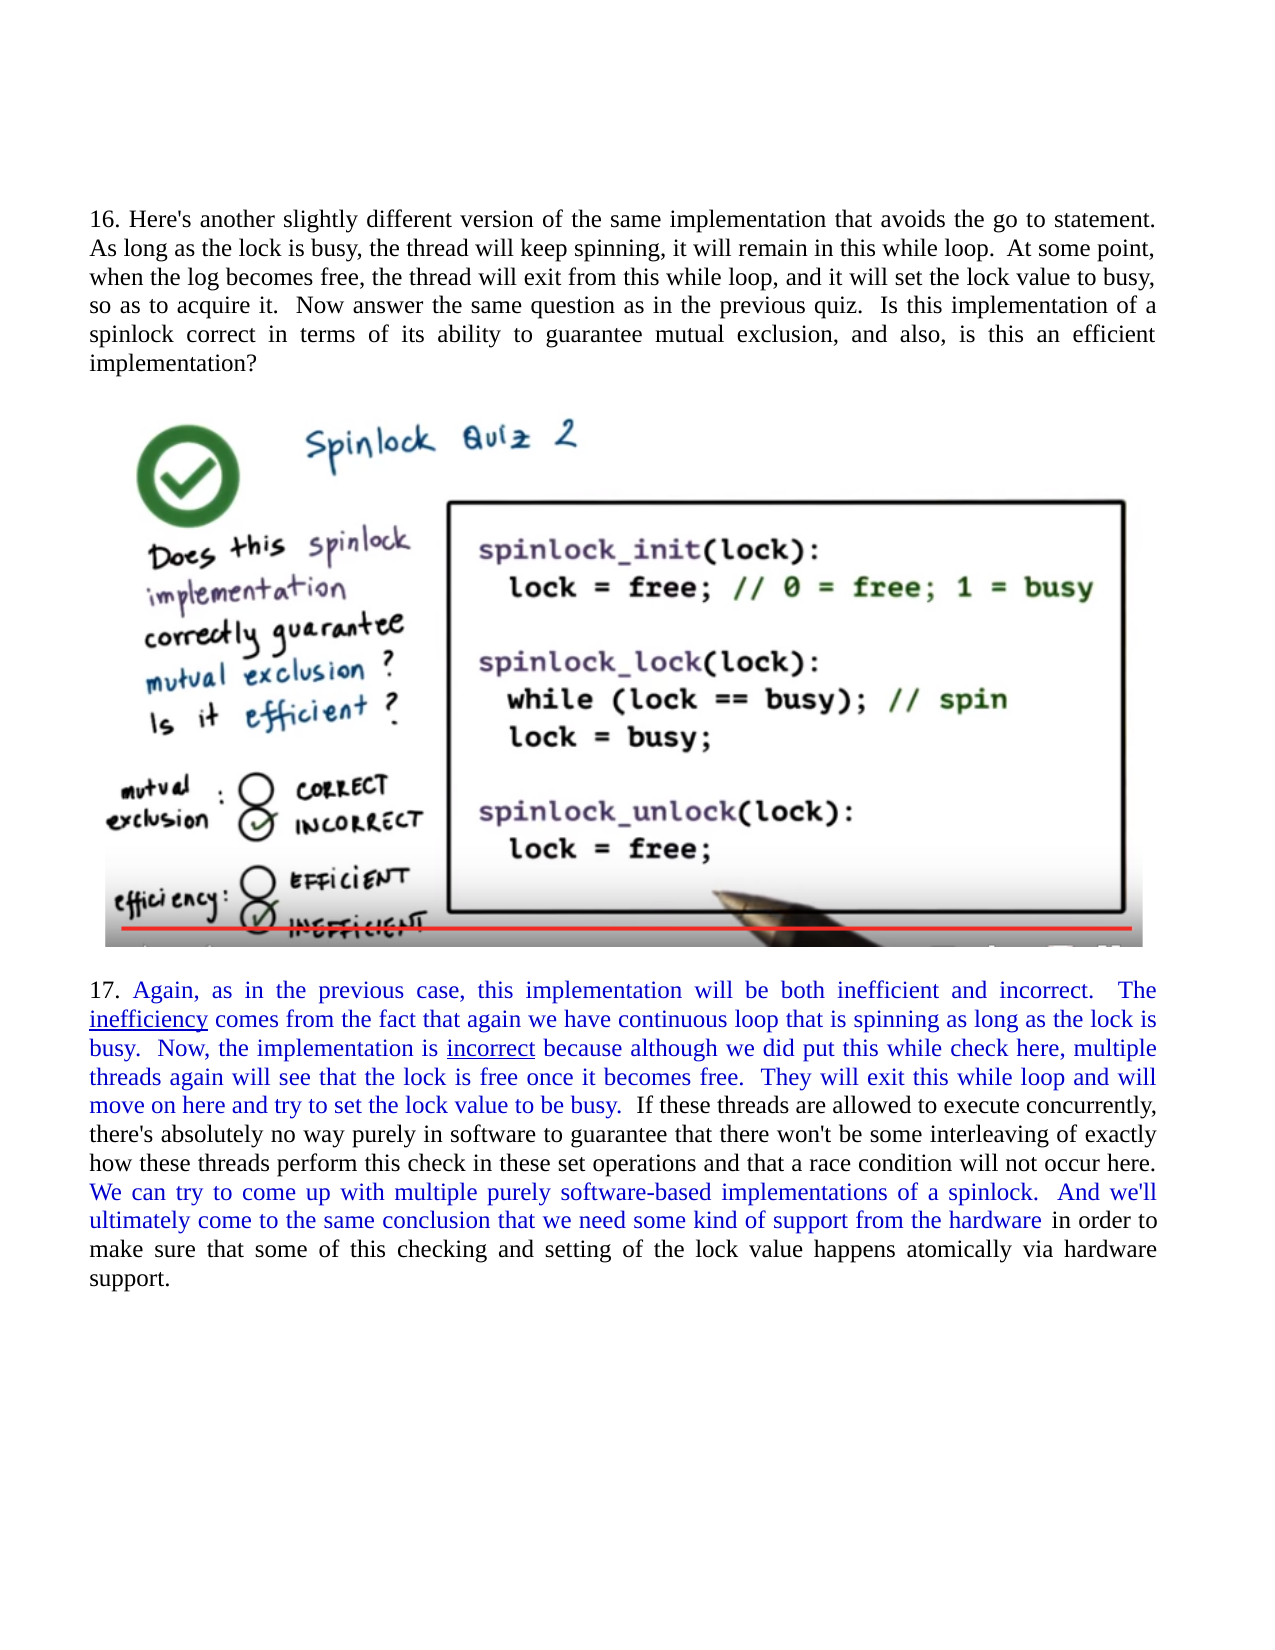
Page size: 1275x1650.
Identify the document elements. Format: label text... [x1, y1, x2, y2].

text 16. Here's another slightly different version of the same implementation that avoids the go to statement. As long as the lock is busy, the thread will keep spinning, it will remain in this while loop. At some point, when the log becomes free, the thread will exit from this while loop, and it will set the lock value to busy, so as to acquire it. Now answer the same question as in the previous quiz. Is this implementation of a spinlock correct in terms of its ability to guarantee mutual exclusion, and also, is this an efficient implementation? [89, 204, 1158, 377]
text 17. Again, as in the previous case, this implementation will be both inefficient and incorrect. The inefficiency comes from the fact that again we have continuous loop that is spinning as long as the lock is busy. Now, the implementation is incorrect because although we did put this while check here, multiple threads again will see that the lock is free once it becomes free. They will exit this while loop and will move on here and try to set the lock value to be busy. If these threads are allowed to execute concurrently, there's absolutely no way purely in software to guarantee that there won't be some interleaving of exactly how these threads perform this check in these set operations and that a race condition will not occur here. We can try to come up with multiple purely software-based implementations of a spinlock. And we'll ultimately come to the same conclusion that we need some kind of support from the hardware in order to make sure that some of this checking and setting of the lock value happens atomically via hardware support. [89, 975, 1158, 1292]
picture [104, 405, 1143, 947]
